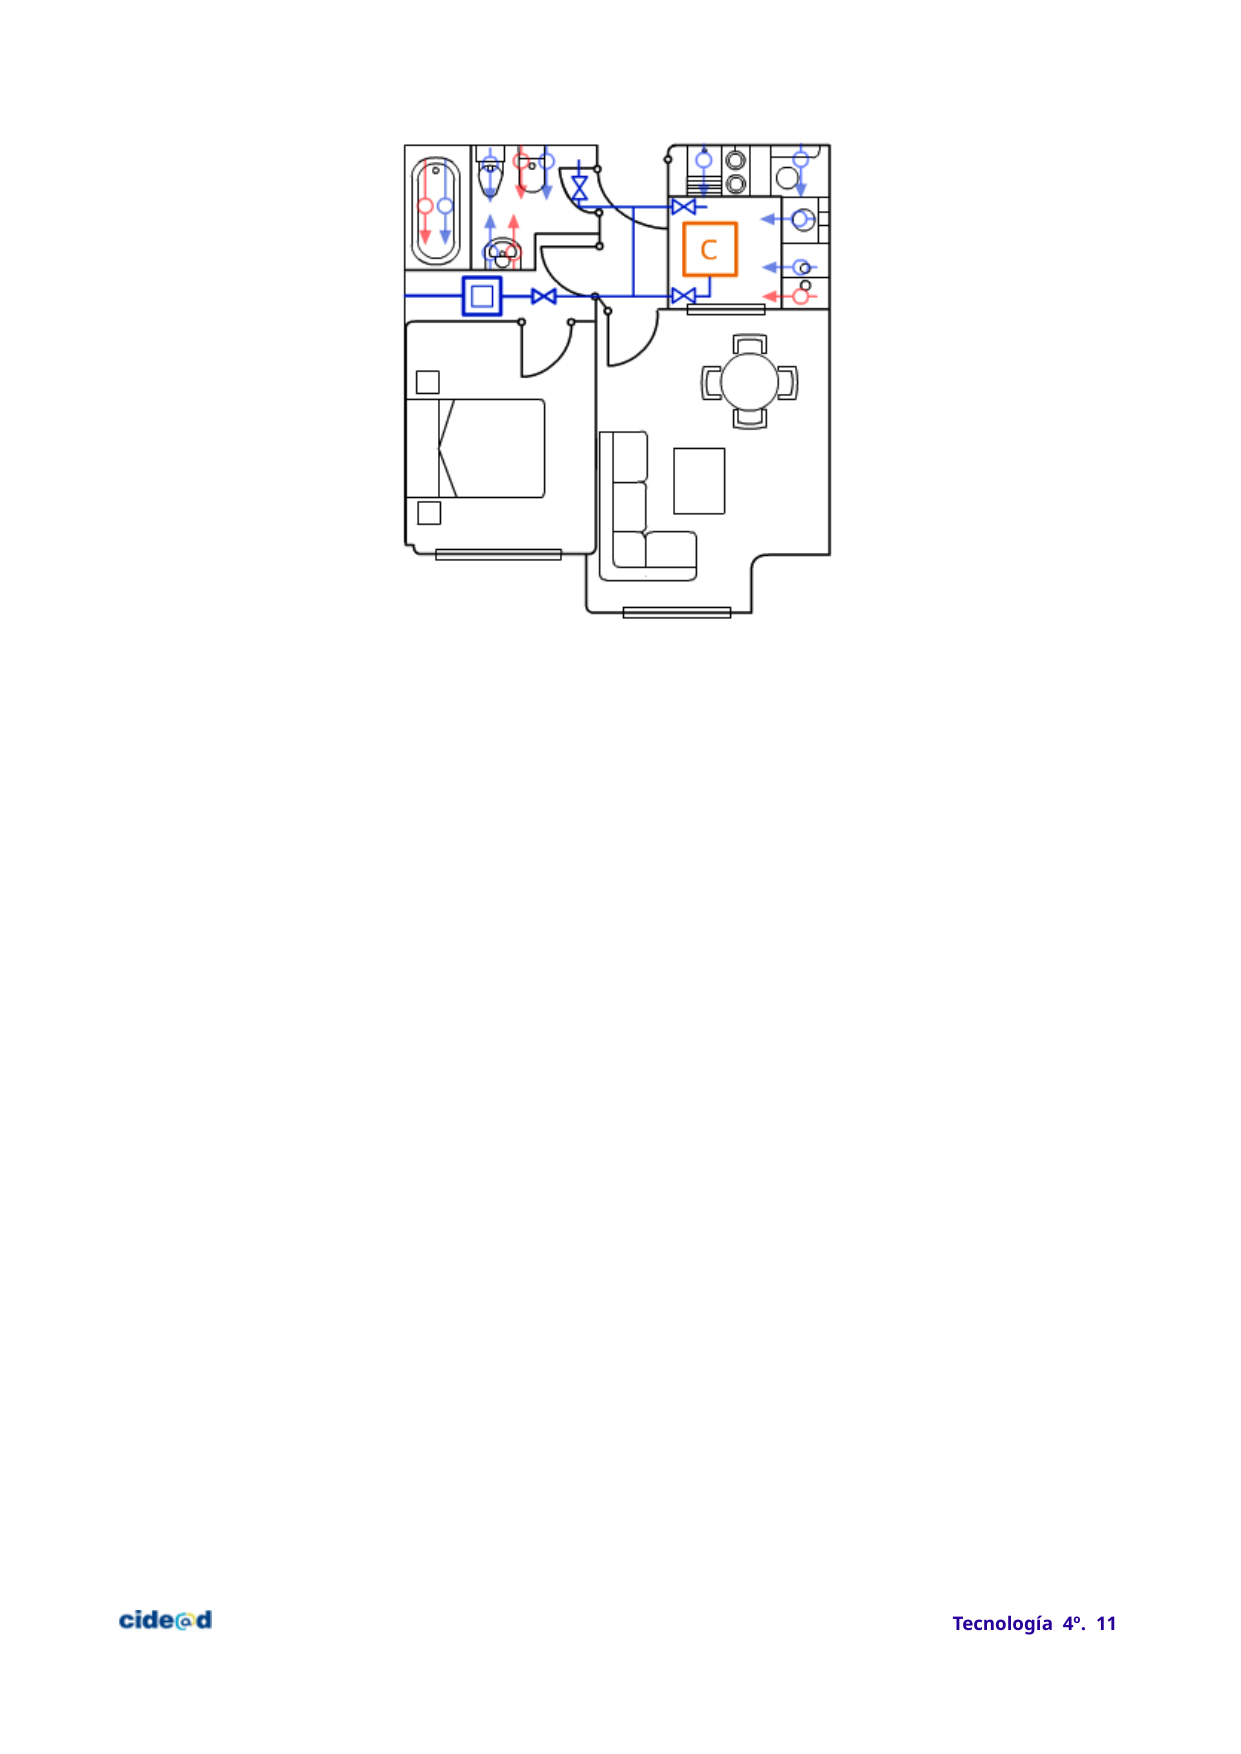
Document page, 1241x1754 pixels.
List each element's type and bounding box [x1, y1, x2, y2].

picture [373, 118, 867, 656]
picture [118, 1610, 212, 1632]
